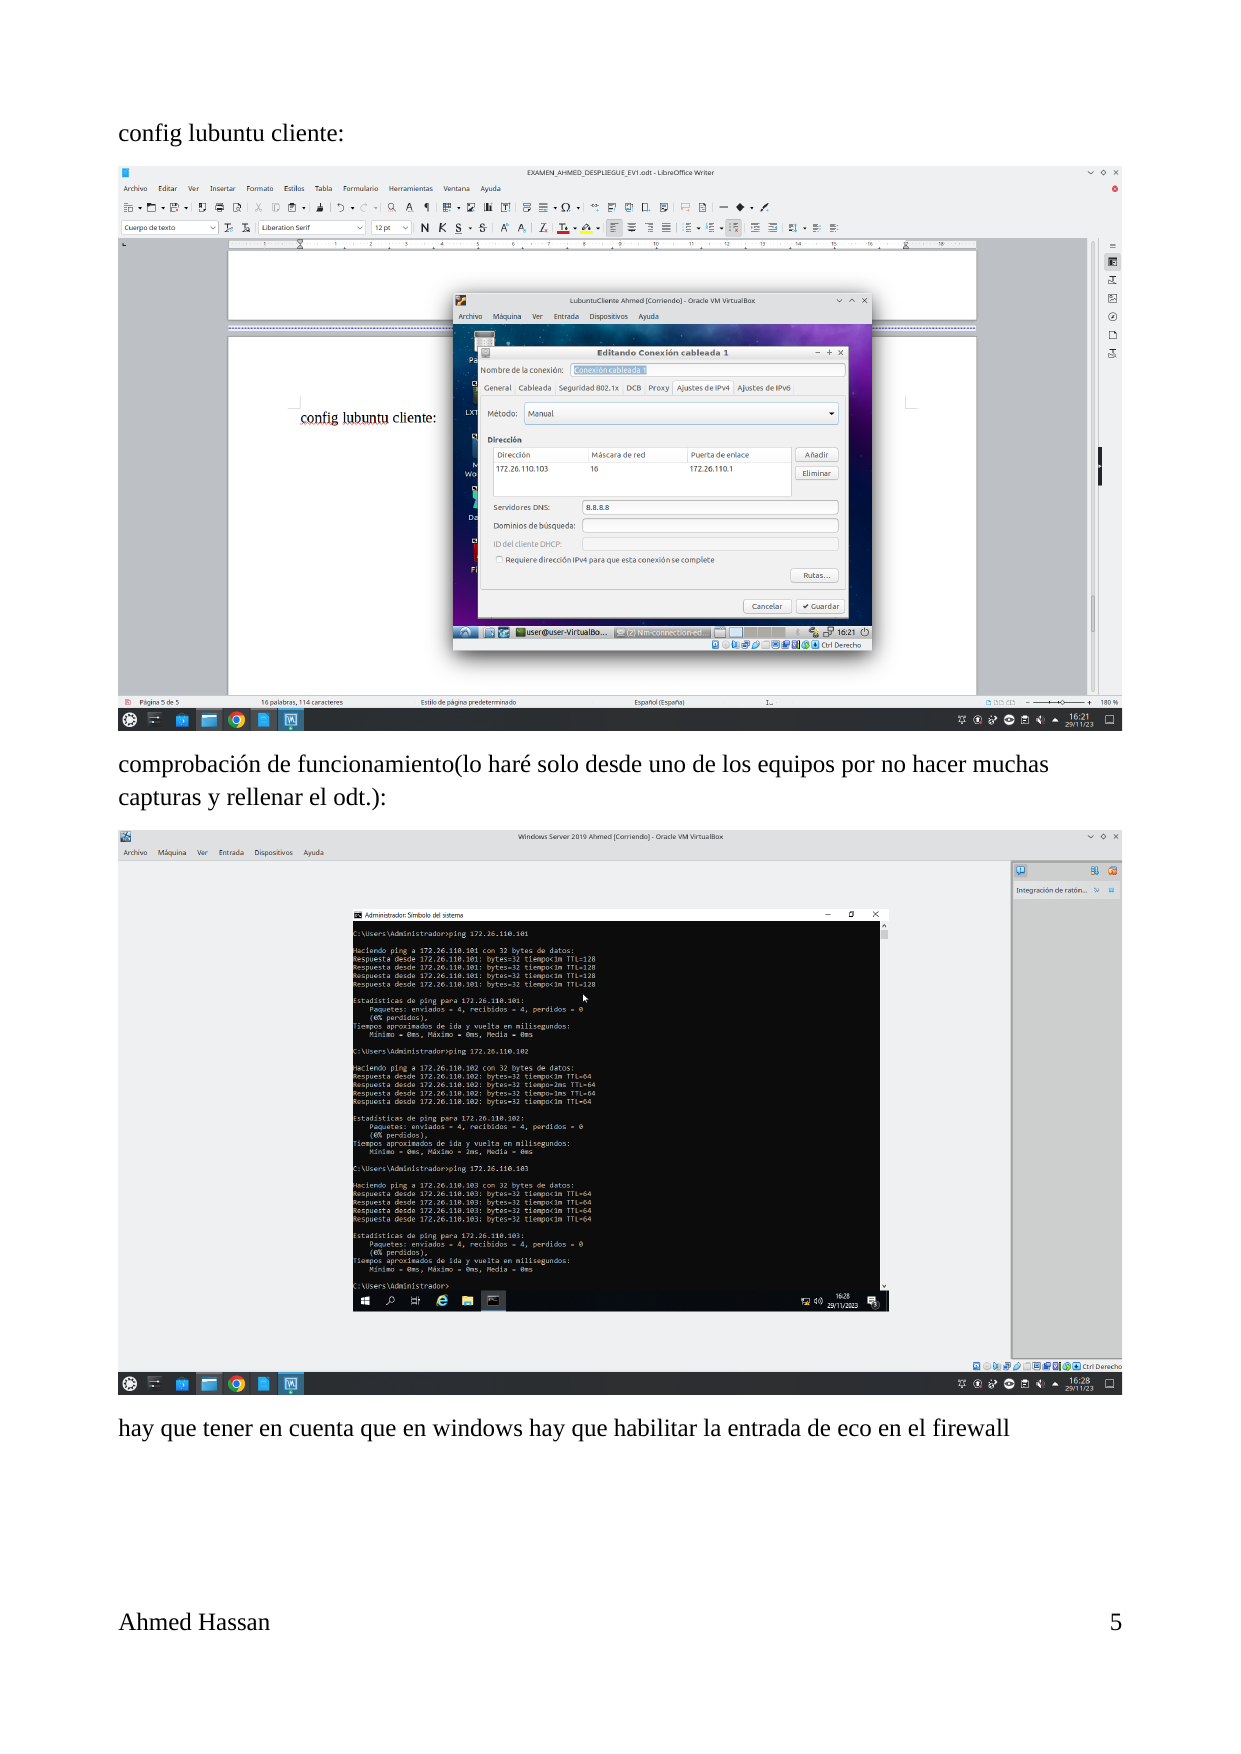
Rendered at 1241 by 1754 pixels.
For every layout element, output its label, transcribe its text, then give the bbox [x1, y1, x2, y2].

text hay que tener en cuenta que en windows hay que habilitar la entrada de eco en el firewall [118, 1413, 1122, 1442]
text comprobación de funcionamiento(lo haré solo desde uno de los equipos por no hacer muchas capturas y rellenar el odt.): [118, 749, 1122, 811]
picture [118, 830, 1123, 1395]
text config lubuntu cliente: [118, 118, 1122, 147]
picture [118, 165, 1123, 731]
